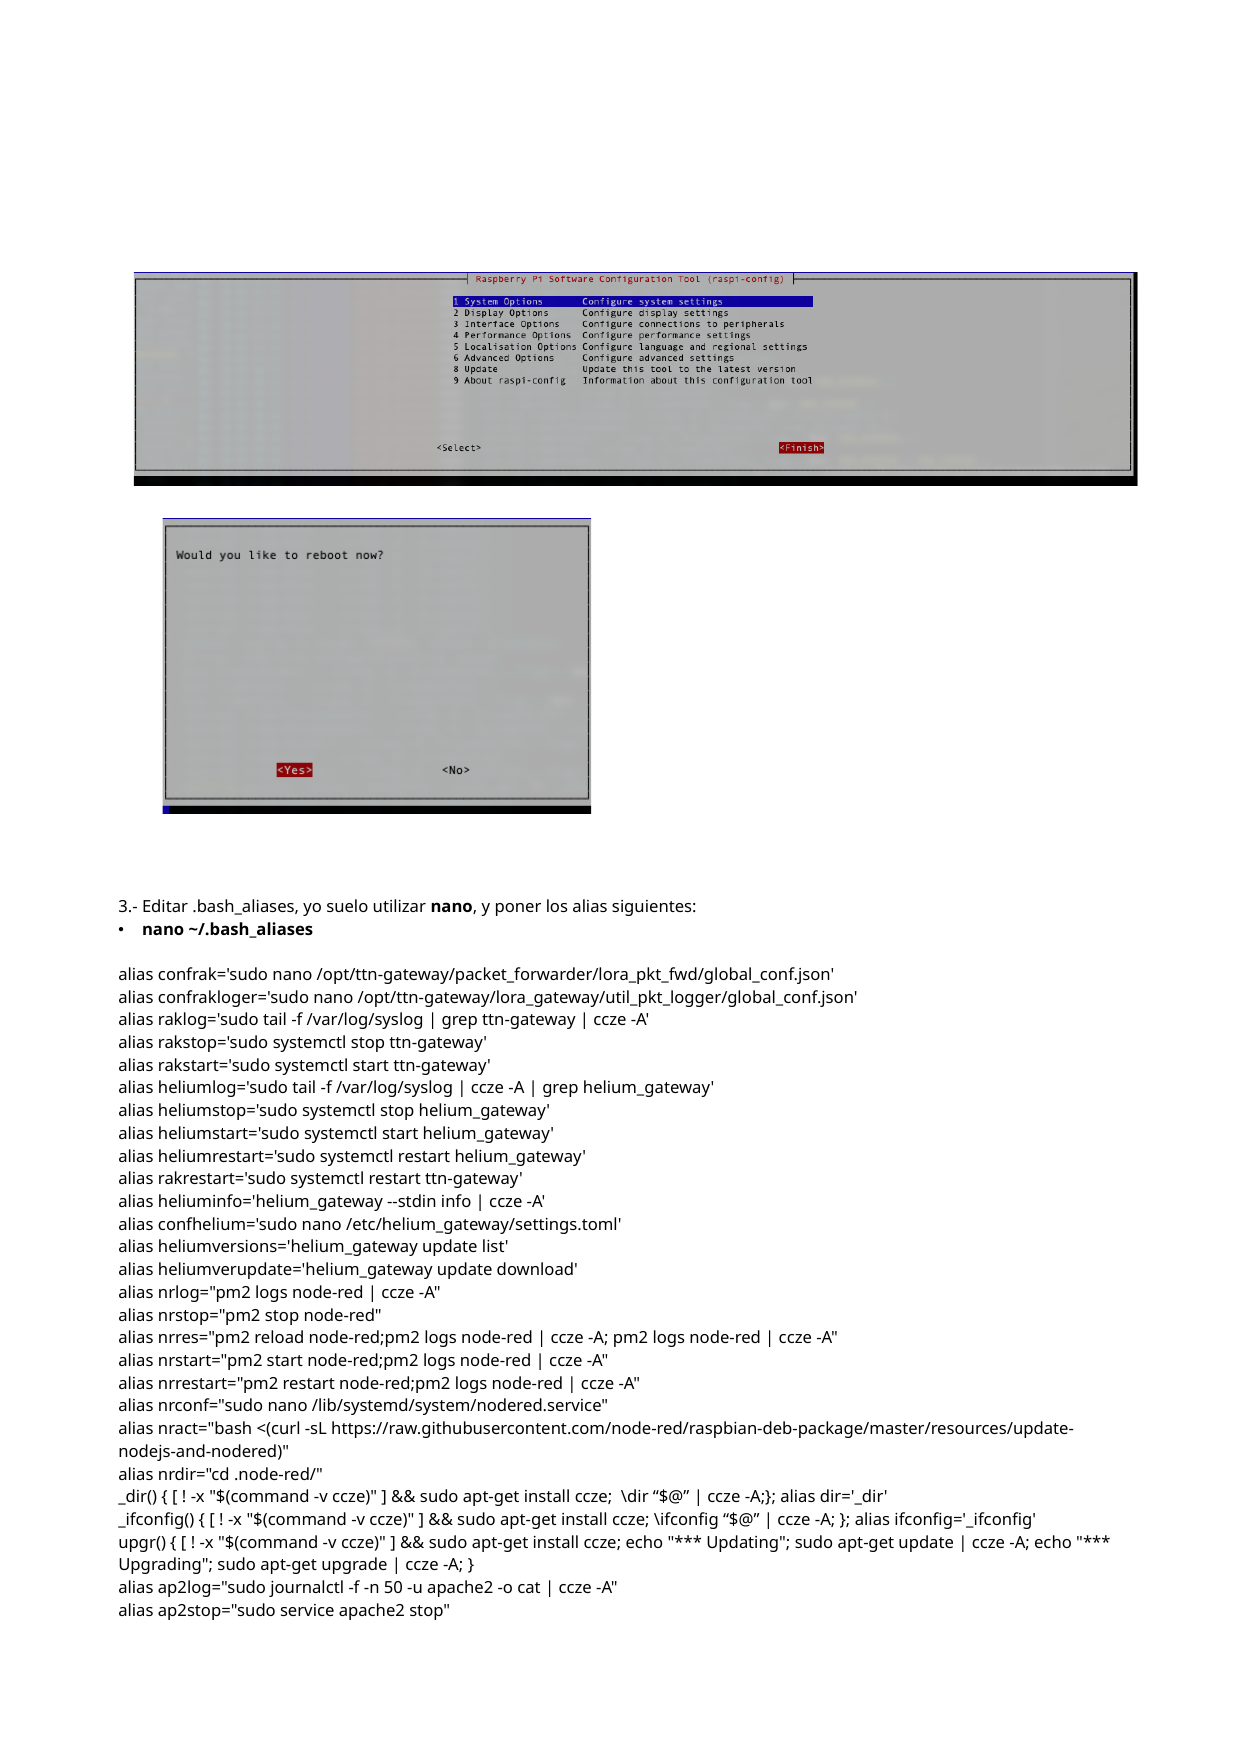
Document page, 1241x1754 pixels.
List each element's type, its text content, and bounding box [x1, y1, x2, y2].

text alias confhelium='sudo nano /etc/helium_gateway/settings.toml' [118, 1212, 1122, 1235]
text alias nrconf="sudo nano /lib/systemd/system/nodered.service" [118, 1394, 1122, 1417]
text upgr() { [ ! -x "$(command -v ccze)" ] && sudo apt-get install ccze; echo "*** Updating"; sudo apt-get update | ccze -A; echo "*** Upgrading"; sudo apt-get upgrade | ccze -A; } [118, 1530, 1122, 1576]
text alias rakrestart='sudo systemctl restart ttn-gateway' [118, 1167, 1122, 1189]
text alias heliumrestart='sudo systemctl restart helium_gateway' [118, 1144, 1122, 1167]
text _ifconfig() { [ ! -x "$(command -v ccze)" ] && sudo apt-get install ccze; \ifconfig “$@” | ccze -A; }; alias ifconfig='_ifconfig' [118, 1507, 1122, 1530]
text alias confrak='sudo nano /opt/ttn-gateway/packet_forwarder/lora_pkt_fwd/global_conf.json' [118, 962, 1122, 985]
text alias nrdir="cd .node-red/" [118, 1462, 1122, 1485]
text alias heliumlog='sudo tail -f /var/log/syslog | ccze -A | grep helium_gateway' [118, 1076, 1122, 1099]
text alias heliuminfo='helium_gateway --stdin info | ccze -A' [118, 1189, 1122, 1212]
text alias confrakloger='sudo nano /opt/ttn-gateway/lora_gateway/util_pkt_logger/global_conf.json' [118, 985, 1122, 1008]
picture [133, 272, 1138, 486]
text alias heliumstop='sudo systemctl stop helium_gateway' [118, 1099, 1122, 1121]
text alias heliumversions='helium_gateway update list' [118, 1235, 1122, 1258]
text alias rakstart='sudo systemctl start ttn-gateway' [118, 1053, 1122, 1076]
picture [162, 518, 592, 814]
text alias ap2stop="sudo service apache2 stop" [118, 1598, 1122, 1621]
text alias nrrestart="pm2 restart node-red;pm2 logs node-red | ccze -A" [118, 1371, 1122, 1394]
text alias heliumverupdate='helium_gateway update download' [118, 1258, 1122, 1280]
text alias raklog='sudo tail -f /var/log/syslog | grep ttn-gateway | ccze -A' [118, 1008, 1122, 1031]
text alias rakstop='sudo systemctl stop ttn-gateway' [118, 1031, 1122, 1053]
text alias nrlog="pm2 logs node-red | ccze -A" [118, 1280, 1122, 1303]
text alias ap2log="sudo journalctl -f -n 50 -u apache2 -o cat | ccze -A" [118, 1576, 1122, 1598]
text alias heliumstart='sudo systemctl start helium_gateway' [118, 1121, 1122, 1144]
list nano ~/.bash_aliases [118, 917, 1122, 940]
text alias nrstart="pm2 start node-red;pm2 logs node-red | ccze -A" [118, 1348, 1122, 1371]
text _dir() { [ ! -x "$(command -v ccze)" ] && sudo apt-get install ccze; \dir “$@” | ccze -A;}; alias dir='_dir' [118, 1485, 1122, 1507]
text 3.- Editar .bash_aliases, yo suelo utilizar nano, y poner los alias siguientes: [118, 894, 1122, 917]
text alias nrstop="pm2 stop node-red" [118, 1303, 1122, 1326]
text alias nract="bash <(curl -sL https://raw.githubusercontent.com/node-red/raspbian-deb-package/master/resources/update-nodejs-and-nodered)" [118, 1417, 1122, 1462]
text alias nrres="pm2 reload node-red;pm2 logs node-red | ccze -A; pm2 logs node-red | ccze -A" [118, 1326, 1122, 1348]
